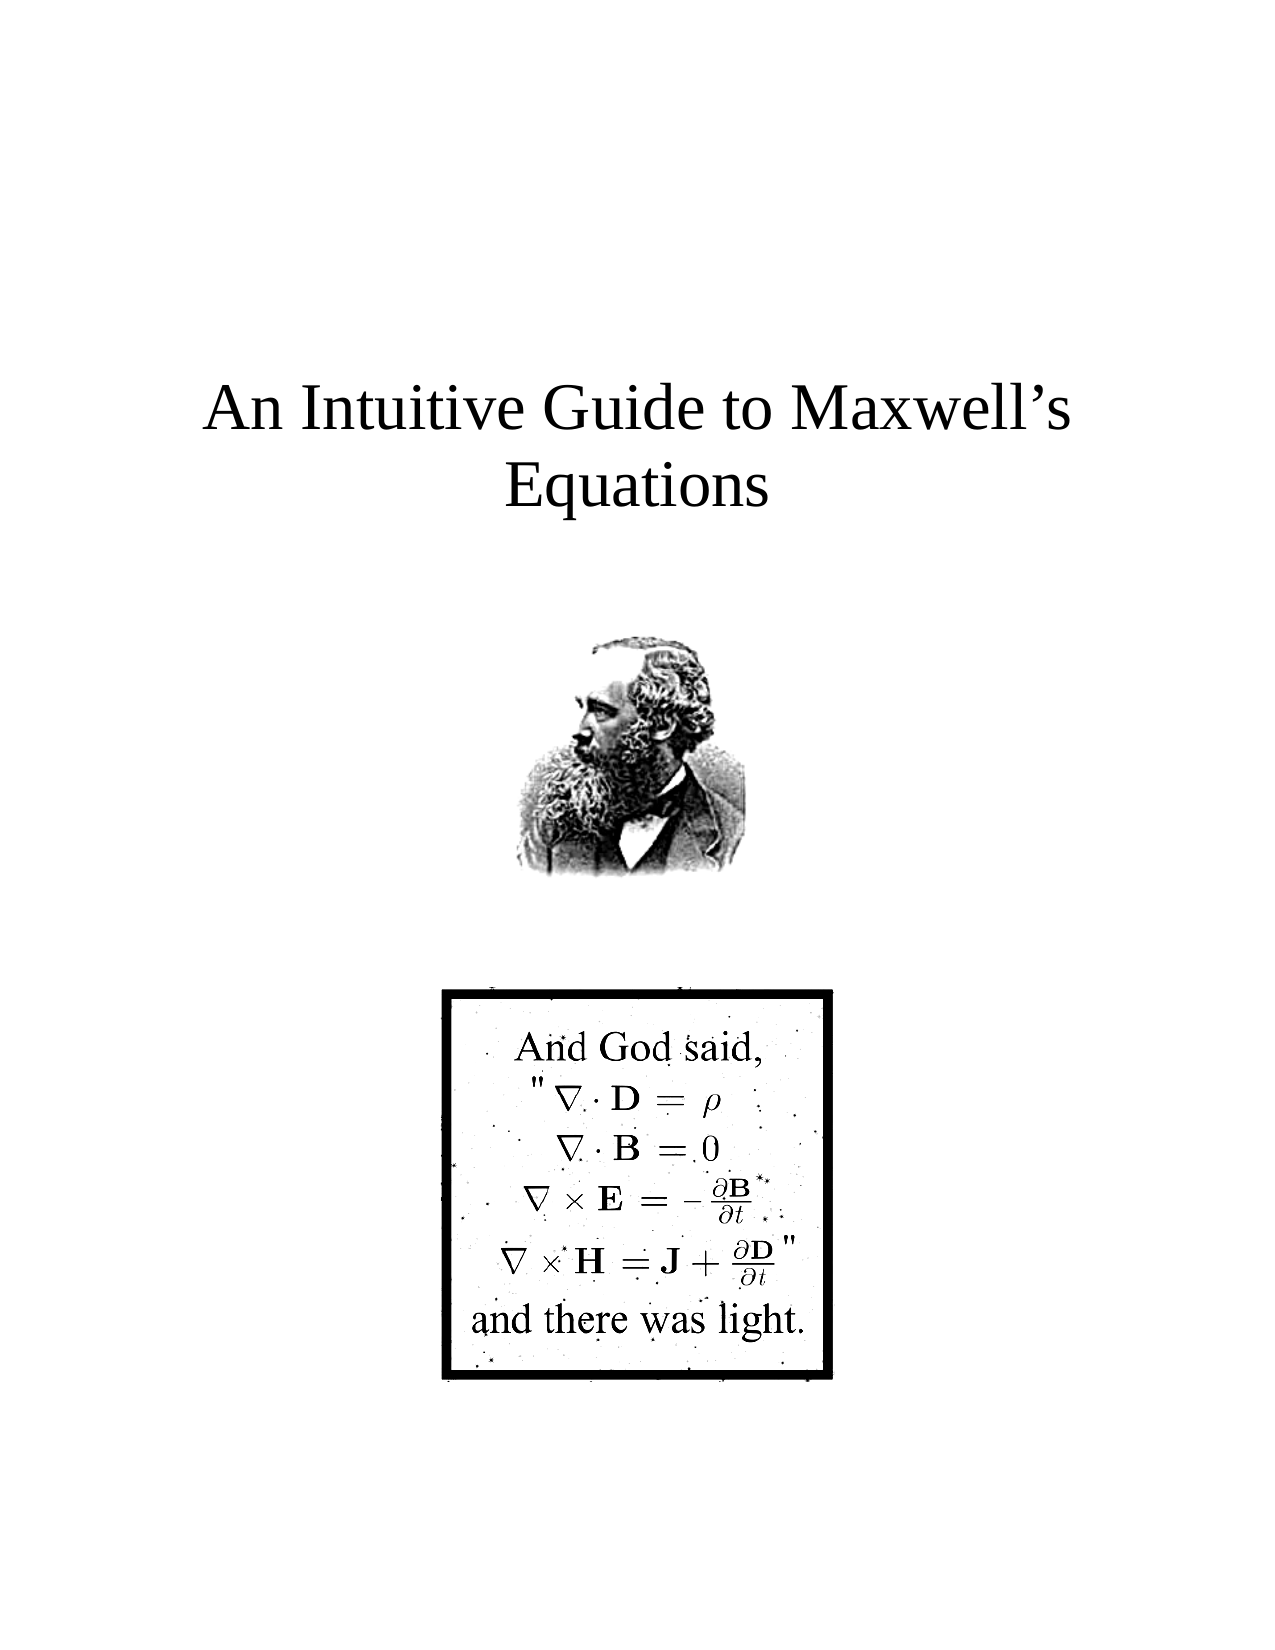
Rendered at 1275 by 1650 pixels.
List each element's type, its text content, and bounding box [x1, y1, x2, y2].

text An Intuitive Guide to Maxwell’s Equations [118, 367, 1157, 521]
picture [440, 987, 835, 1382]
picture [481, 597, 794, 912]
